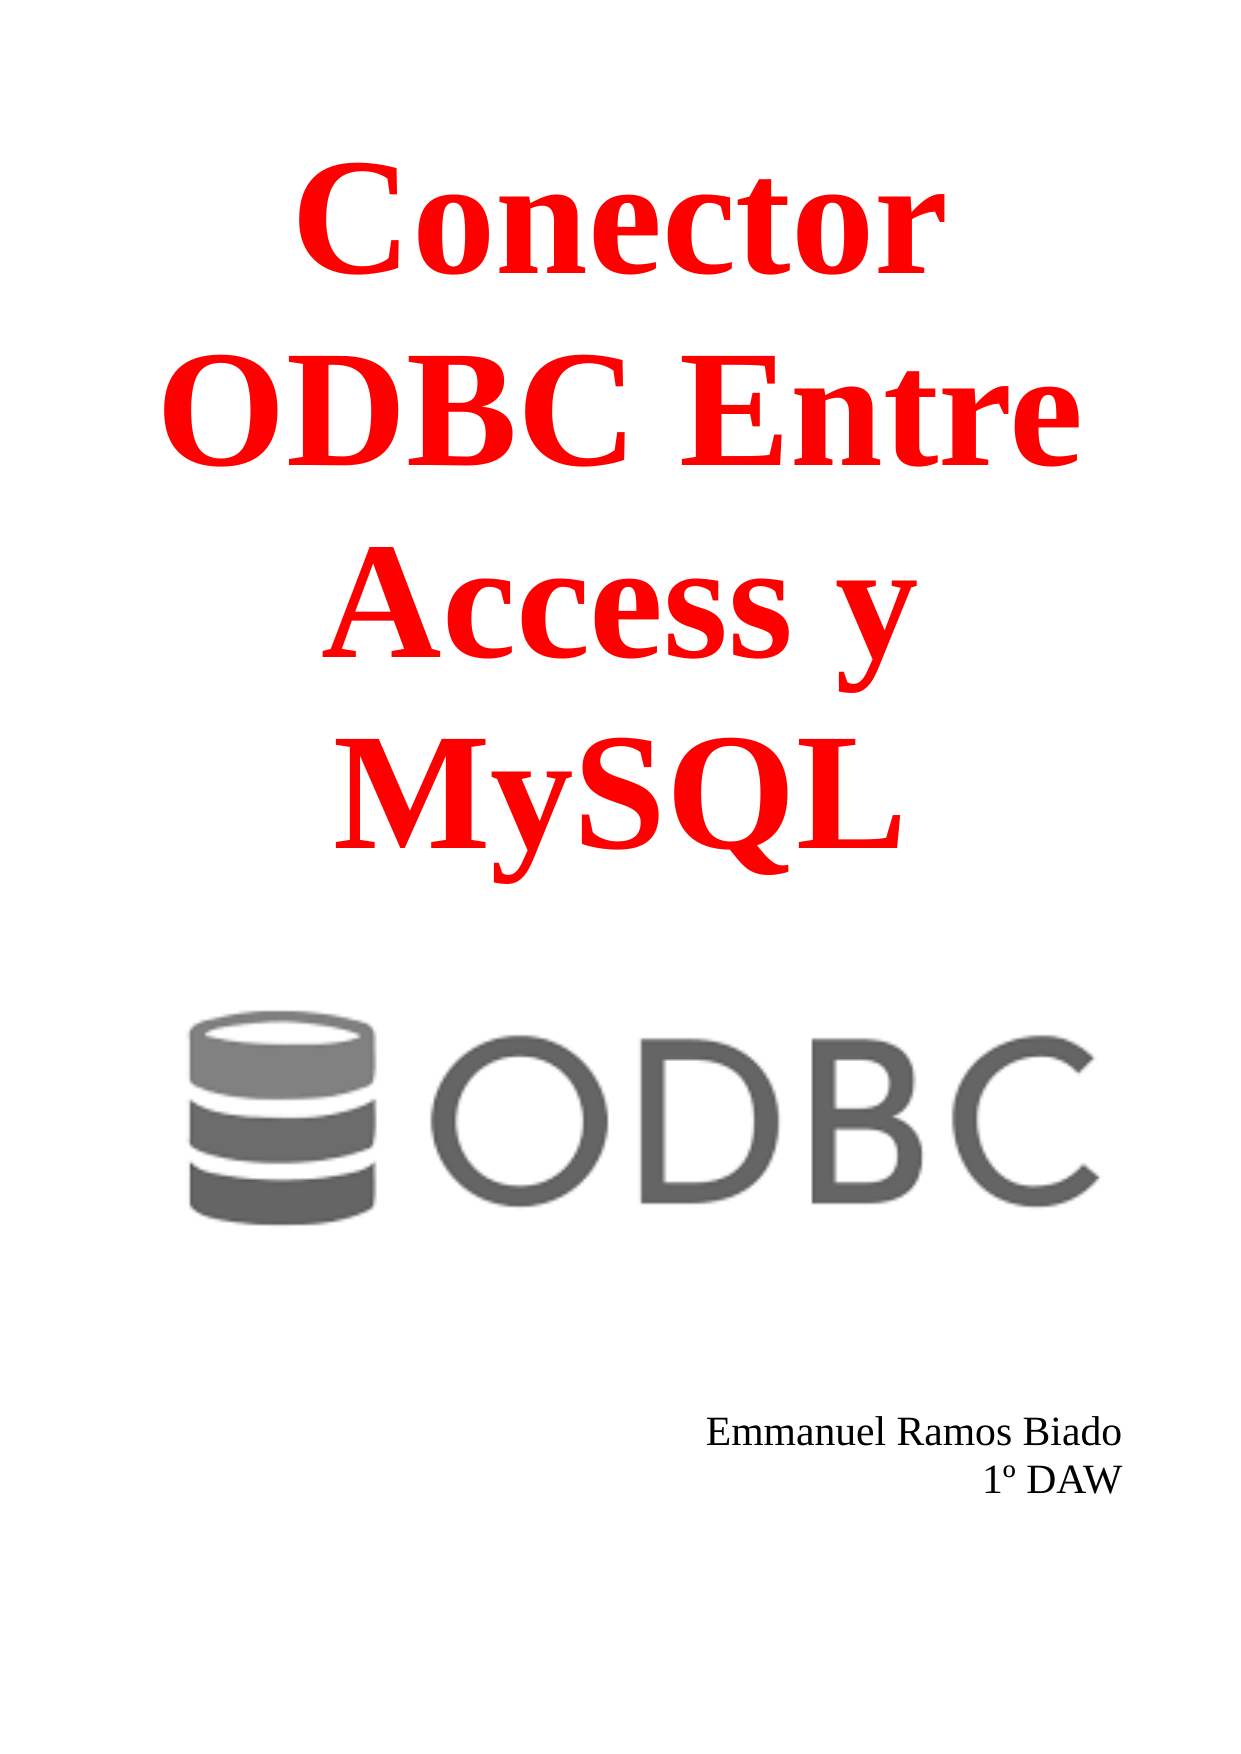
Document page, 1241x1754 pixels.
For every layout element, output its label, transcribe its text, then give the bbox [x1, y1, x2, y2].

text 1º DAW [118, 1454, 1122, 1502]
picture [125, 884, 1116, 1350]
text Emmanuel Ramos Biado [118, 1407, 1122, 1454]
text Conector ODBC Entre Access y MySQL [118, 118, 1122, 885]
